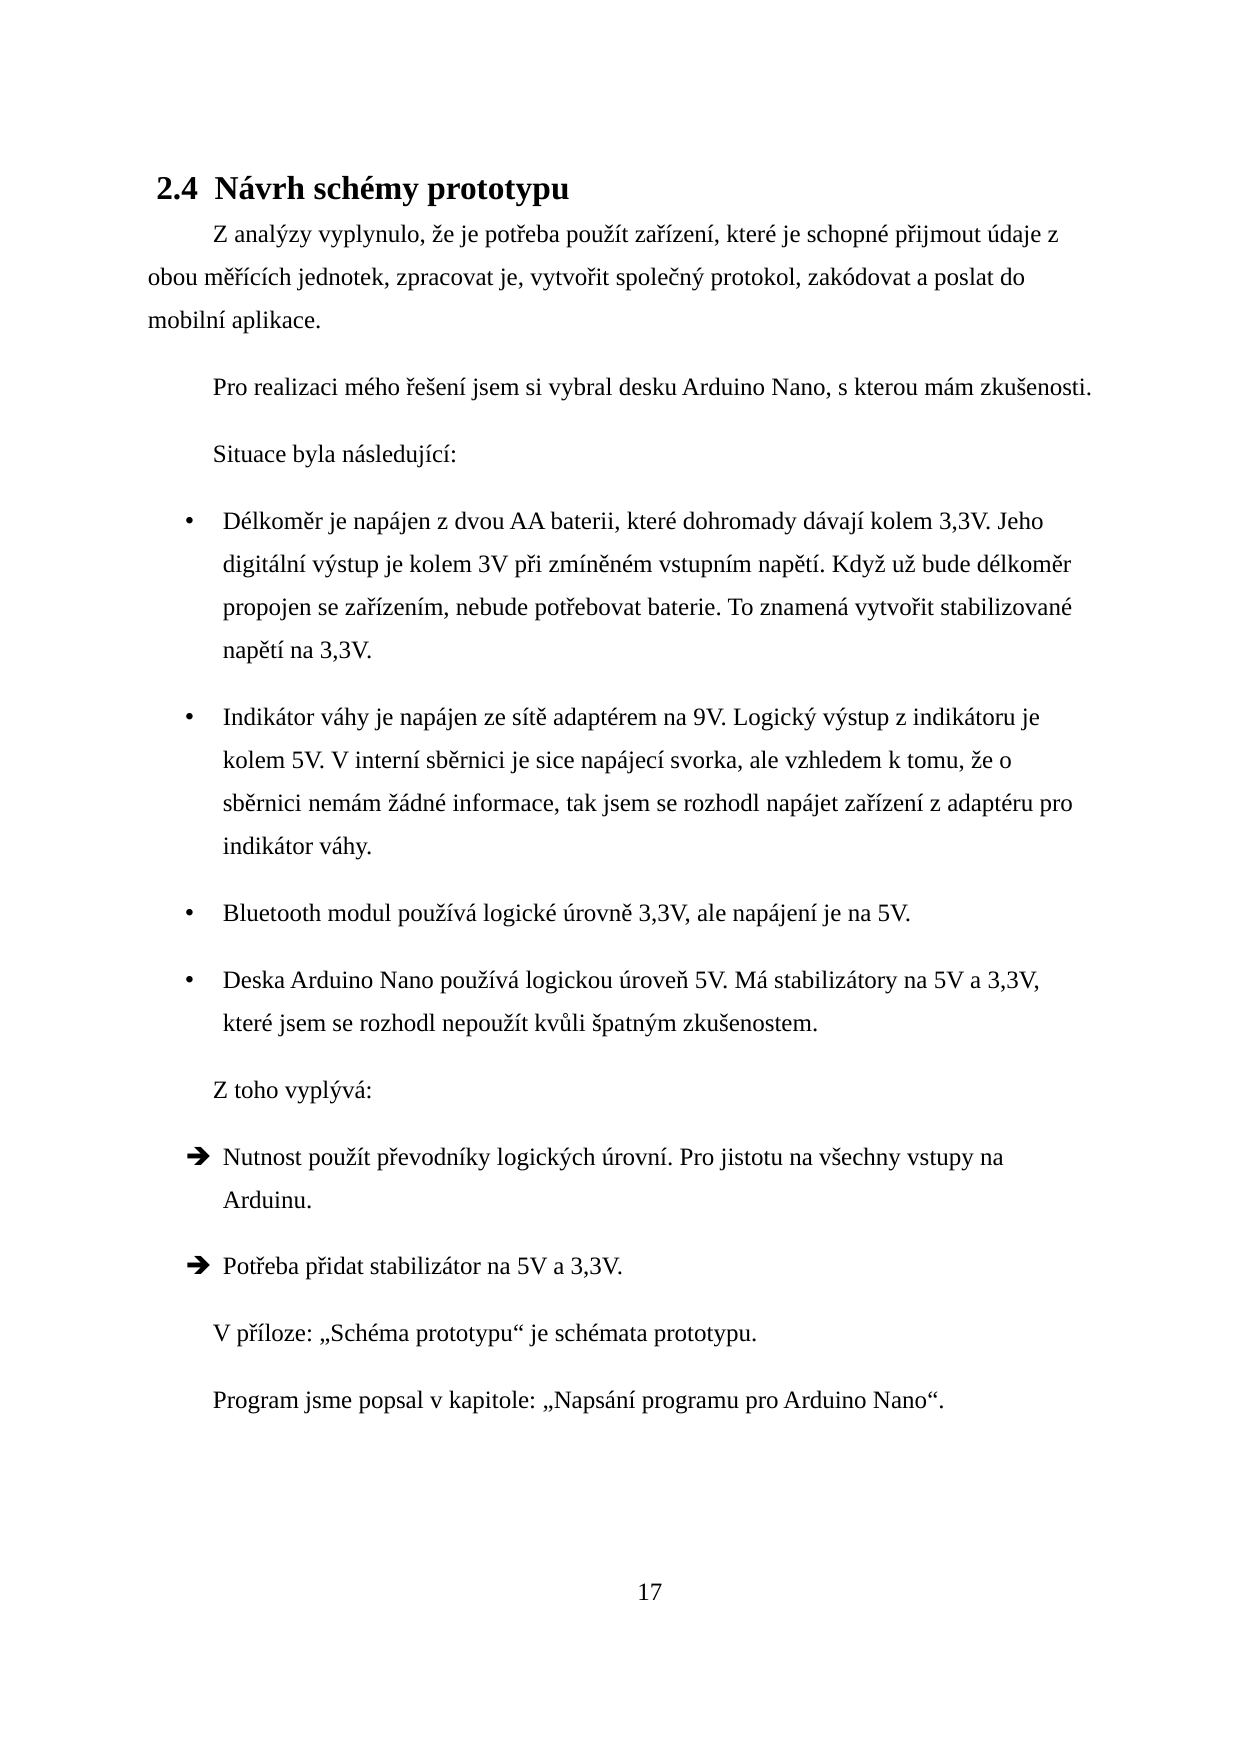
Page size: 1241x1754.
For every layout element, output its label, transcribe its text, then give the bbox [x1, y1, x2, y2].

text Situace byla následující: [148, 439, 1093, 468]
subtitle Návrh schémy prototypu [148, 168, 1093, 207]
text Program jsme popsal v kapitole: „Napsání programu pro Arduino Nano“. [148, 1385, 1093, 1414]
text Z analýzy vyplynulo, že je potřeba použít zařízení, které je schopné přijmout údaje z obou měřících jednotek, zpracovat je, vytvořit společný protokol, zakódovat a poslat do mobilní aplikace. [148, 219, 1093, 334]
text V příloze: „Schéma prototypu“ je schémata prototypu. [148, 1318, 1093, 1347]
list Deska Arduino Nano používá logickou úroveň 5V. Má stabilizátory na 5V a 3,3V, které jsem se rozhodl nepoužít kvůli špatným zkušenostem. [185, 965, 1093, 1037]
text Pro realizaci mého řešení jsem si vybral desku Arduino Nano, s kterou mám zkušenosti. [148, 372, 1093, 401]
list Délkoměr je napájen z dvou AA baterii, které dohromady dávají kolem 3,3V. Jeho digitální výstup je kolem 3V při zmíněném vstupním napětí. Když už bude délkoměr propojen se zařízením, nebude potřebovat baterie. To znamená vytvořit stabilizované napětí na 3,3V. [185, 506, 1093, 664]
text Z toho vyplývá: [148, 1075, 1093, 1103]
list Indikátor váhy je napájen ze sítě adaptérem na 9V. Logický výstup z indikátoru je kolem 5V. V interní sběrnici je sice napájecí svorka, ale vzhledem k tomu, že o sběrnici nemám žádné informace, tak jsem se rozhodl napájet zařízení z adaptéru pro indikátor váhy. [185, 702, 1093, 860]
list Potřeba přidat stabilizátor na 5V a 3,3V. [185, 1251, 1093, 1280]
list Bluetooth modul používá logické úrovně 3,3V, ale napájení je na 5V. [185, 898, 1093, 927]
list Nutnost použít převodníky logických úrovní. Pro jistotu na všechny vstupy na Arduinu. [185, 1142, 1093, 1213]
